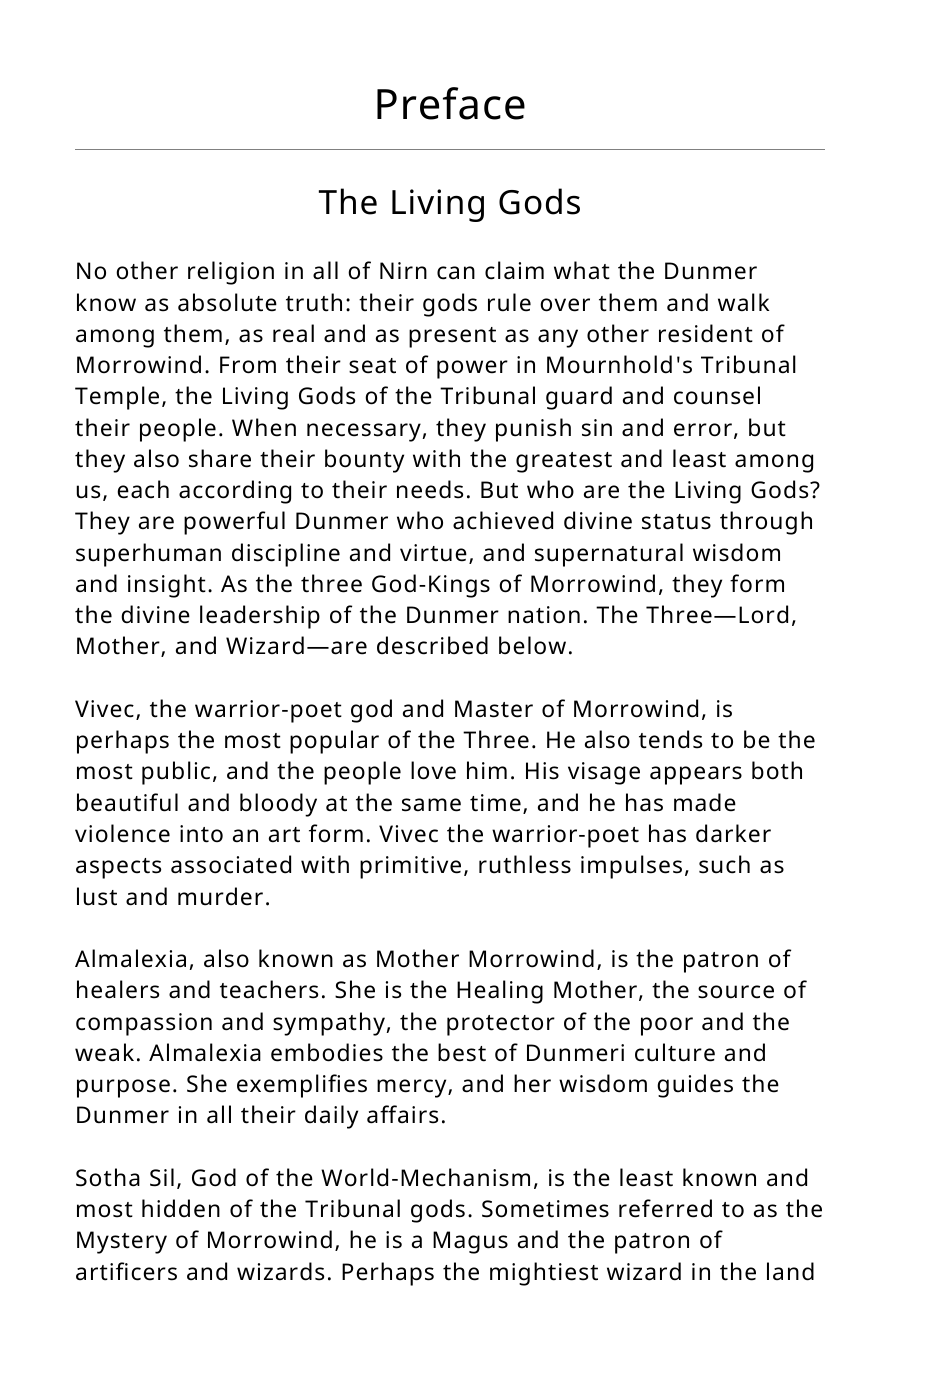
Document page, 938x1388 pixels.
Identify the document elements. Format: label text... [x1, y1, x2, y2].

text Vivec, the warrior-poet god and Master of Morrowind, is perhaps the most popular of the Three. He also tends to be the most public, and the people love him. His visage appears both beautiful and bloody at the same time, and he has made violence into an art form. Vivec the warrior-poet has darker aspects associated with primitive, ruthless impulses, such as lust and murder. [75, 693, 825, 912]
text No other religion in all of Nirn can claim what the Dunmer know as absolute truth: their gods rule over them and walk among them, as real and as present as any other resident of Morrowind. From their seat of power in Mournhold's Tribunal Temple, the Living Gods of the Tribunal guard and counsel their people. When necessary, they punish sin and error, but they also share their bounty with the greatest and least among us, each according to their needs. But who are the Living Gods? They are powerful Dunmer who achieved divine status through superhuman discipline and virtue, and supernatural wisdom and insight. As the three God-Kings of Morrowind, they form the divine leadership of the Dunmer nation. The Three—Lord, Mother, and Wizard—are described below. [75, 255, 825, 662]
text Almalexia, also known as Mother Morrowind, is the patron of healers and teachers. She is the Healing Mother, the source of compassion and sympathy, the protector of the poor and the weak. Almalexia embodies the best of Dunmeri culture and purpose. She exemplifies mercy, and her wisdom guides the Dunmer in all their daily affairs. [75, 943, 825, 1130]
text The Living Gods [75, 179, 825, 224]
text Sotha Sil, God of the World-Mechanism, is the least known and most hidden of the Tribunal gods. Sometimes referred to as the Mystery of Morrowind, he is a Magus and the patron of artificers and wizards. Perhaps the mightiest wizard in the land [75, 1162, 825, 1287]
text Preface [75, 75, 825, 132]
